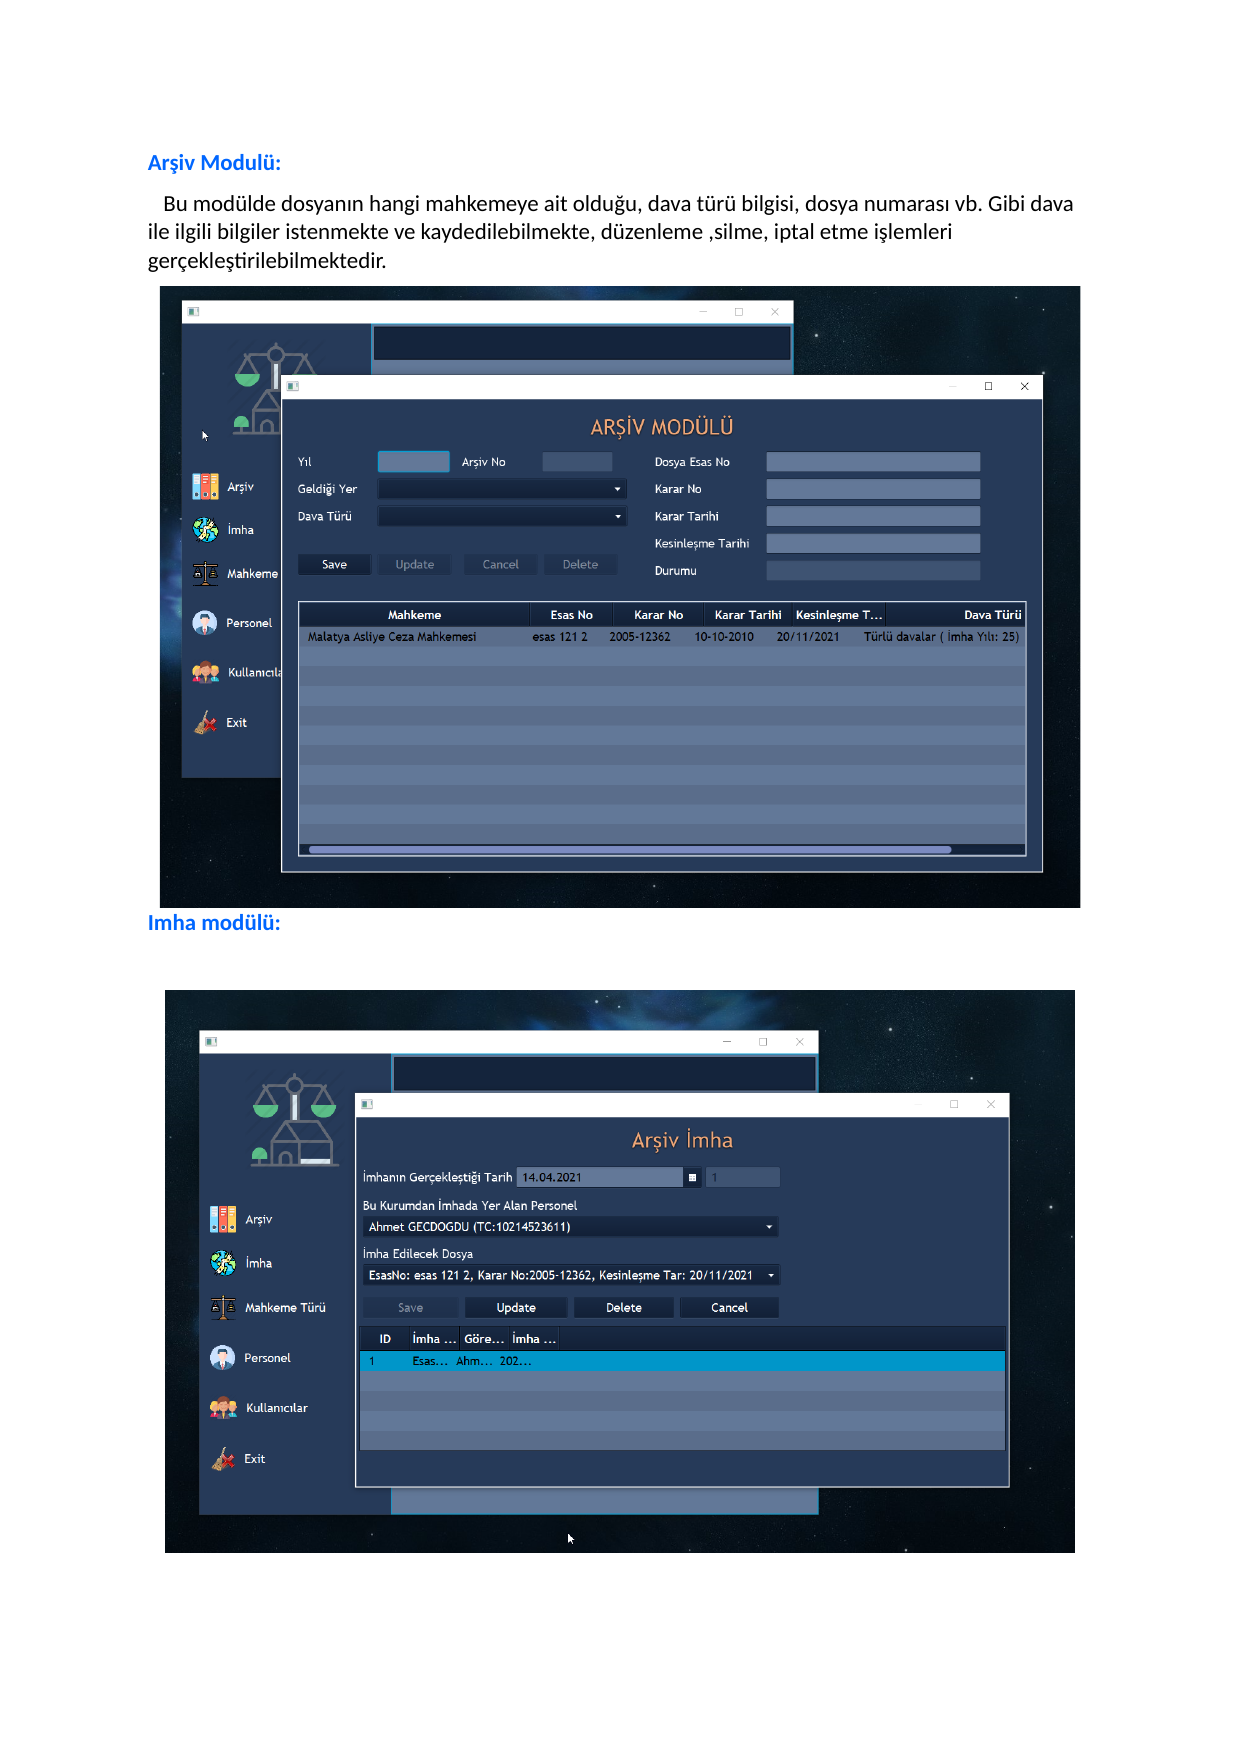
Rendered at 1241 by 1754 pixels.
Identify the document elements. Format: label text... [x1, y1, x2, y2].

text Bu modülde dosyanın hangi mahkemeye ait olduğu, dava türü bilgisi, dosya numarası vb. Gibi dava ile ilgili bilgiler istenmekte ve kaydedilebilmekte, düzenleme ,silme, iptal etme işlemleri gerçekleştirilebilmektedir. [148, 189, 1093, 274]
text Imha modülü: [148, 287, 1093, 936]
text Arşiv Modulü: [148, 148, 1093, 176]
